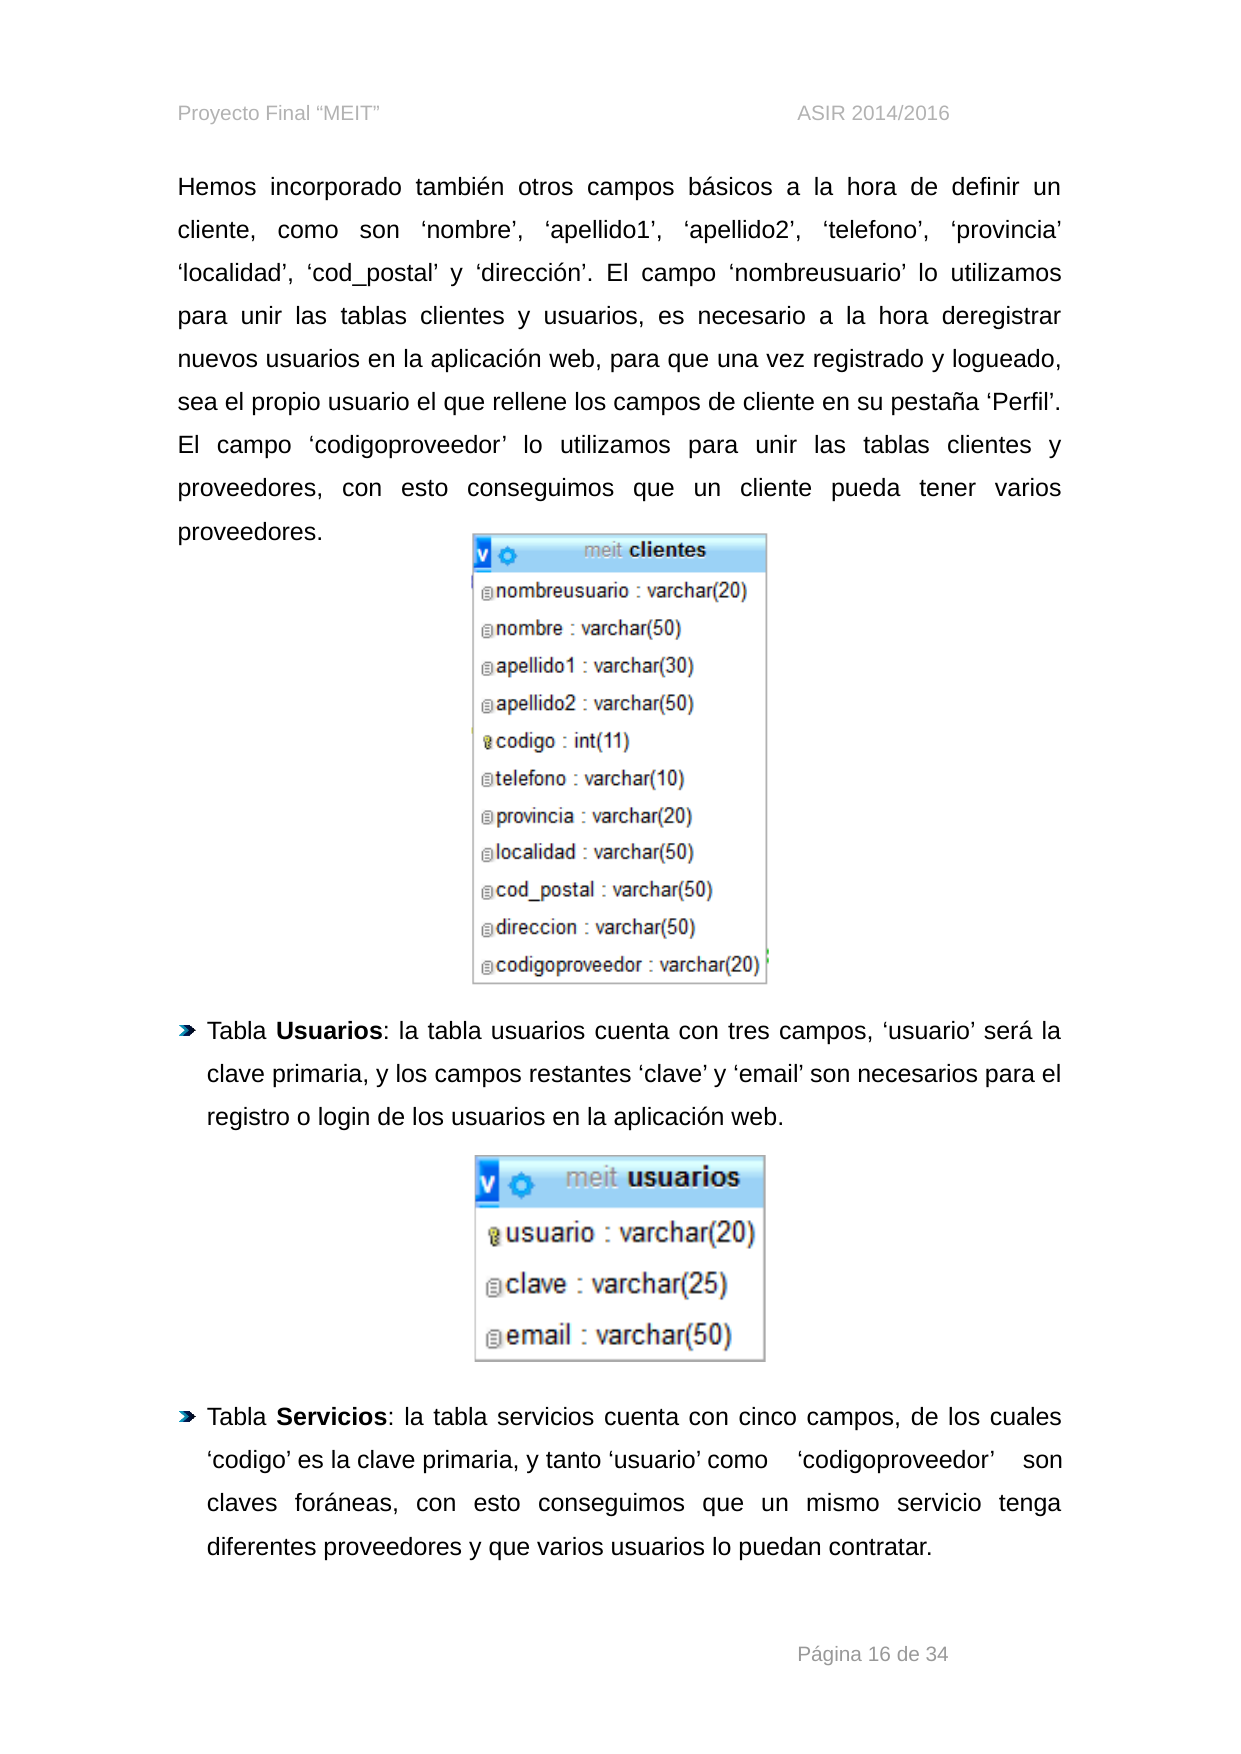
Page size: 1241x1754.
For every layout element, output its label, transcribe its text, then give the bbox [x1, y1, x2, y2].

list Tabla Servicios: la tabla servicios cuenta con cinco campos, de los cuales ‘codigo’ es la clave primaria, y tanto ‘usuario’ como ‘codigoproveedor’ son claves foráneas, con esto conseguimos que un mismo servicio tenga diferentes proveedores y que varios usuarios lo puedan contratar. [177, 1402, 1063, 1560]
picture [471, 532, 769, 986]
list Hemos incorporado también otros campos básicos a la hora de definir un cliente, como son ‘nombre’, ‘apellido1’, ‘apellido2’, ‘telefono’, ‘provincia’ ‘localidad’, ‘cod_postal’ y ‘dirección’. El campo ‘nombreusuario’ lo utilizamos para unir las tablas clientes y usuarios, es necesario a la hora deregistrar nuevos usuarios en la aplicación web, para que una vez registrado y logueado, sea el propio usuario el que rellene los campos de cliente en su pestaña ‘Perfil’. El campo ‘codigoproveedor’ lo utilizamos para unir las tablas clientes y proveedores, con esto conseguimos que un cliente pueda tener varios proveedores. [177, 171, 1063, 545]
list Tabla Usuarios: la tabla usuarios cuenta con tres campos, ‘usuario’ será la clave primaria, y los campos restantes ‘clave’ y ‘email’ son necesarios para el registro o login de los usuarios en la aplicación web. [177, 1016, 1063, 1131]
picture [474, 1155, 766, 1362]
